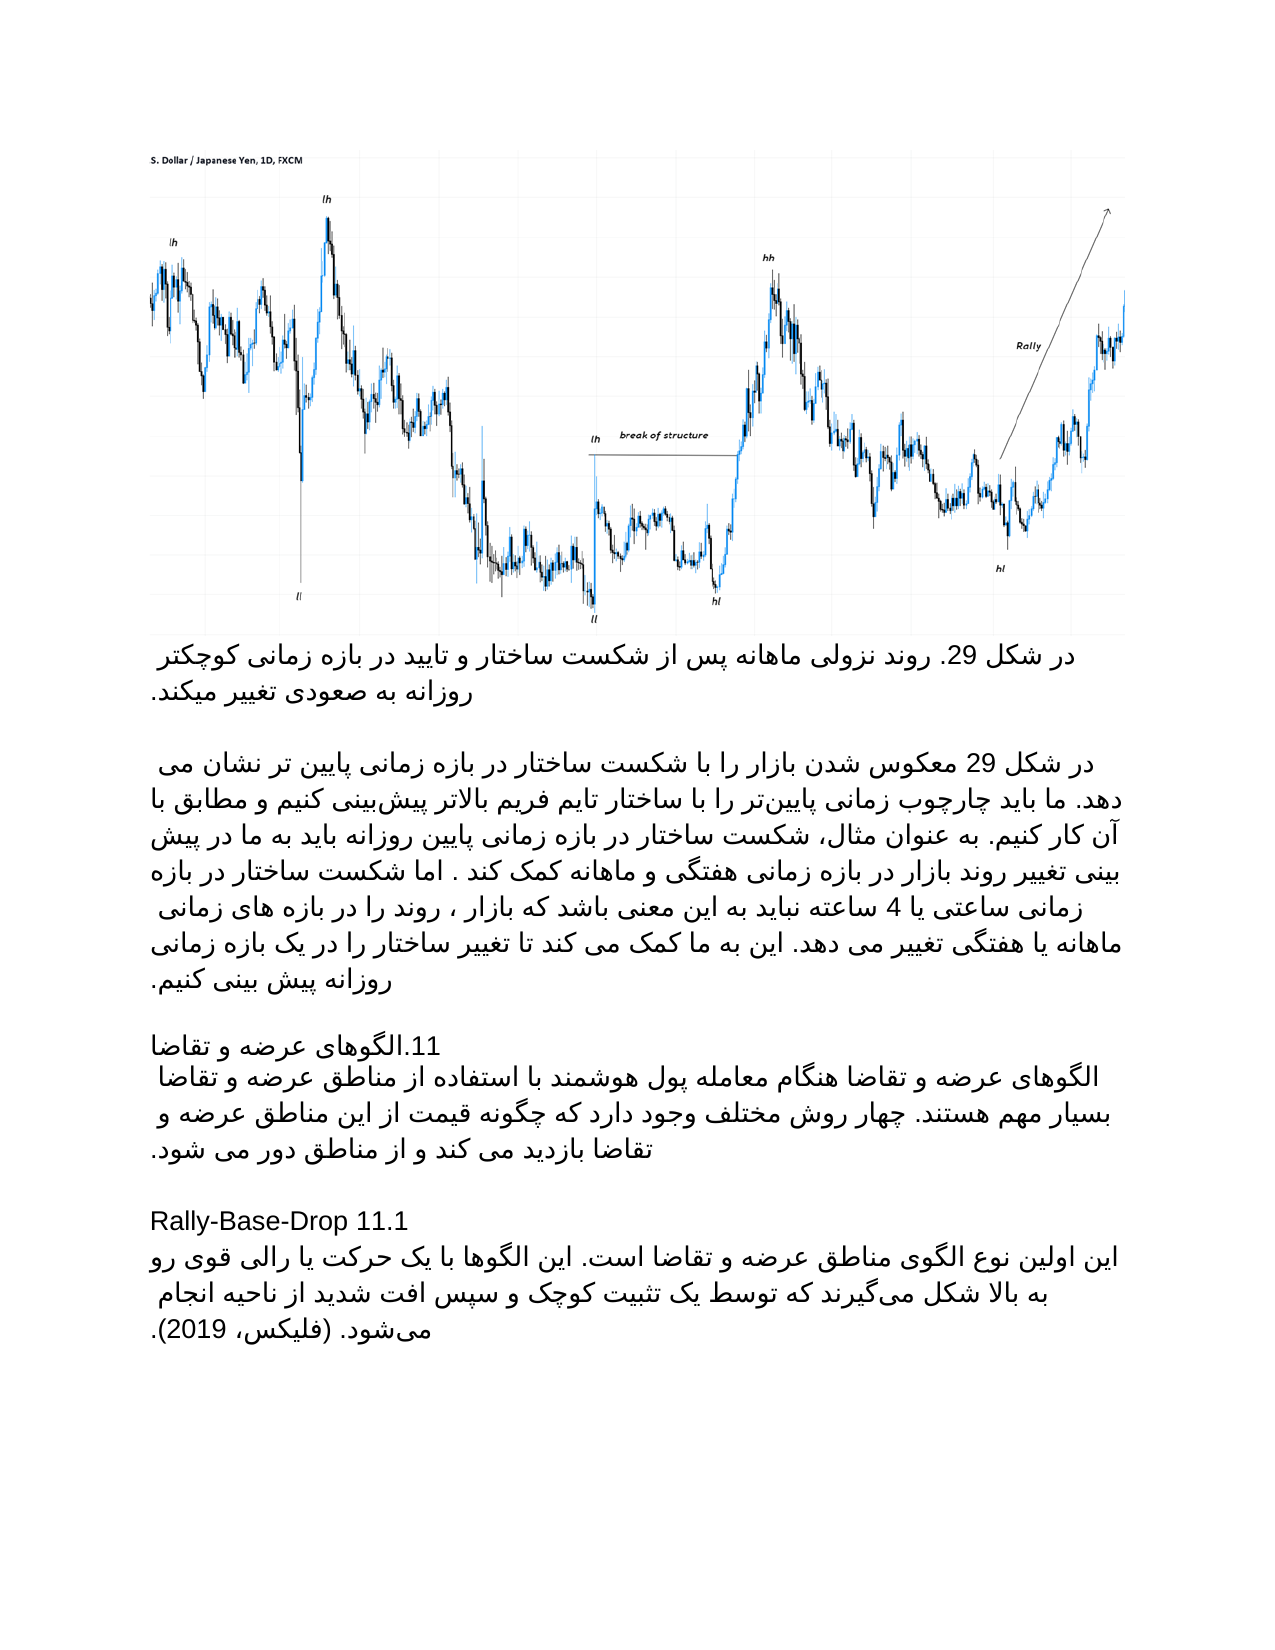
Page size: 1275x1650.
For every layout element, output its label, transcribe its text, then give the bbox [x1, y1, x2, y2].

text در شکل 29 معکوس شدن بازار را با شکست ساختار در بازه زمانی پایین تر نشان می دهد. ما باید چارچوب زمانی پایین‌تر را با ساختار تایم فریم بالاتر پیش‌بینی کنیم و مطابق با آن کار کنیم. به عنوان مثال، شکست ساختار در بازه زمانی پایین روزانه باید به ما در پیش بینی تغییر روند بازار در بازه زمانی هفتگی و ماهانه کمک کند . اما شکست ساختار در بازه زمانی ساعتی یا 4 ساعته نباید به این معنی باشد که بازار ، روند را در بازه های زمانی ماهانه یا هفتگی تغییر می دهد. این به ما کمک می کند تا تغییر ساختار را در یک بازه زمانی روزانه پیش بینی کنیم. [150, 747, 1125, 994]
text این اولین نوع الگوی مناطق عرضه و تقاضا است. این الگوها با یک حرکت یا رالی قوی رو به بالا شکل می‌گیرند که توسط یک تثبیت کوچک و سپس افت شدید از ناحیه انجام می‌شود. (فلیکس، 2019). [150, 1241, 1125, 1344]
text الگوهای عرضه و تقاضا هنگام معامله پول هوشمند با استفاده از مناطق عرضه و تقاضا بسیار مهم هستند. چهار روش مختلف وجود دارد که چگونه قیمت از این مناطق عرضه و تقاضا بازدید می کند و از مناطق دور می شود. [150, 1061, 1125, 1164]
title 11.الگوهای عرضه و تقاضا [150, 1030, 1125, 1061]
text در شکل 29. روند نزولی ماهانه پس از شکست ساختار و تایید در بازه زمانی کوچکتر روزانه به صعودی تغییر میکند. [150, 639, 1125, 706]
text 11.1 Rally-Base-Drop [150, 1205, 1125, 1236]
